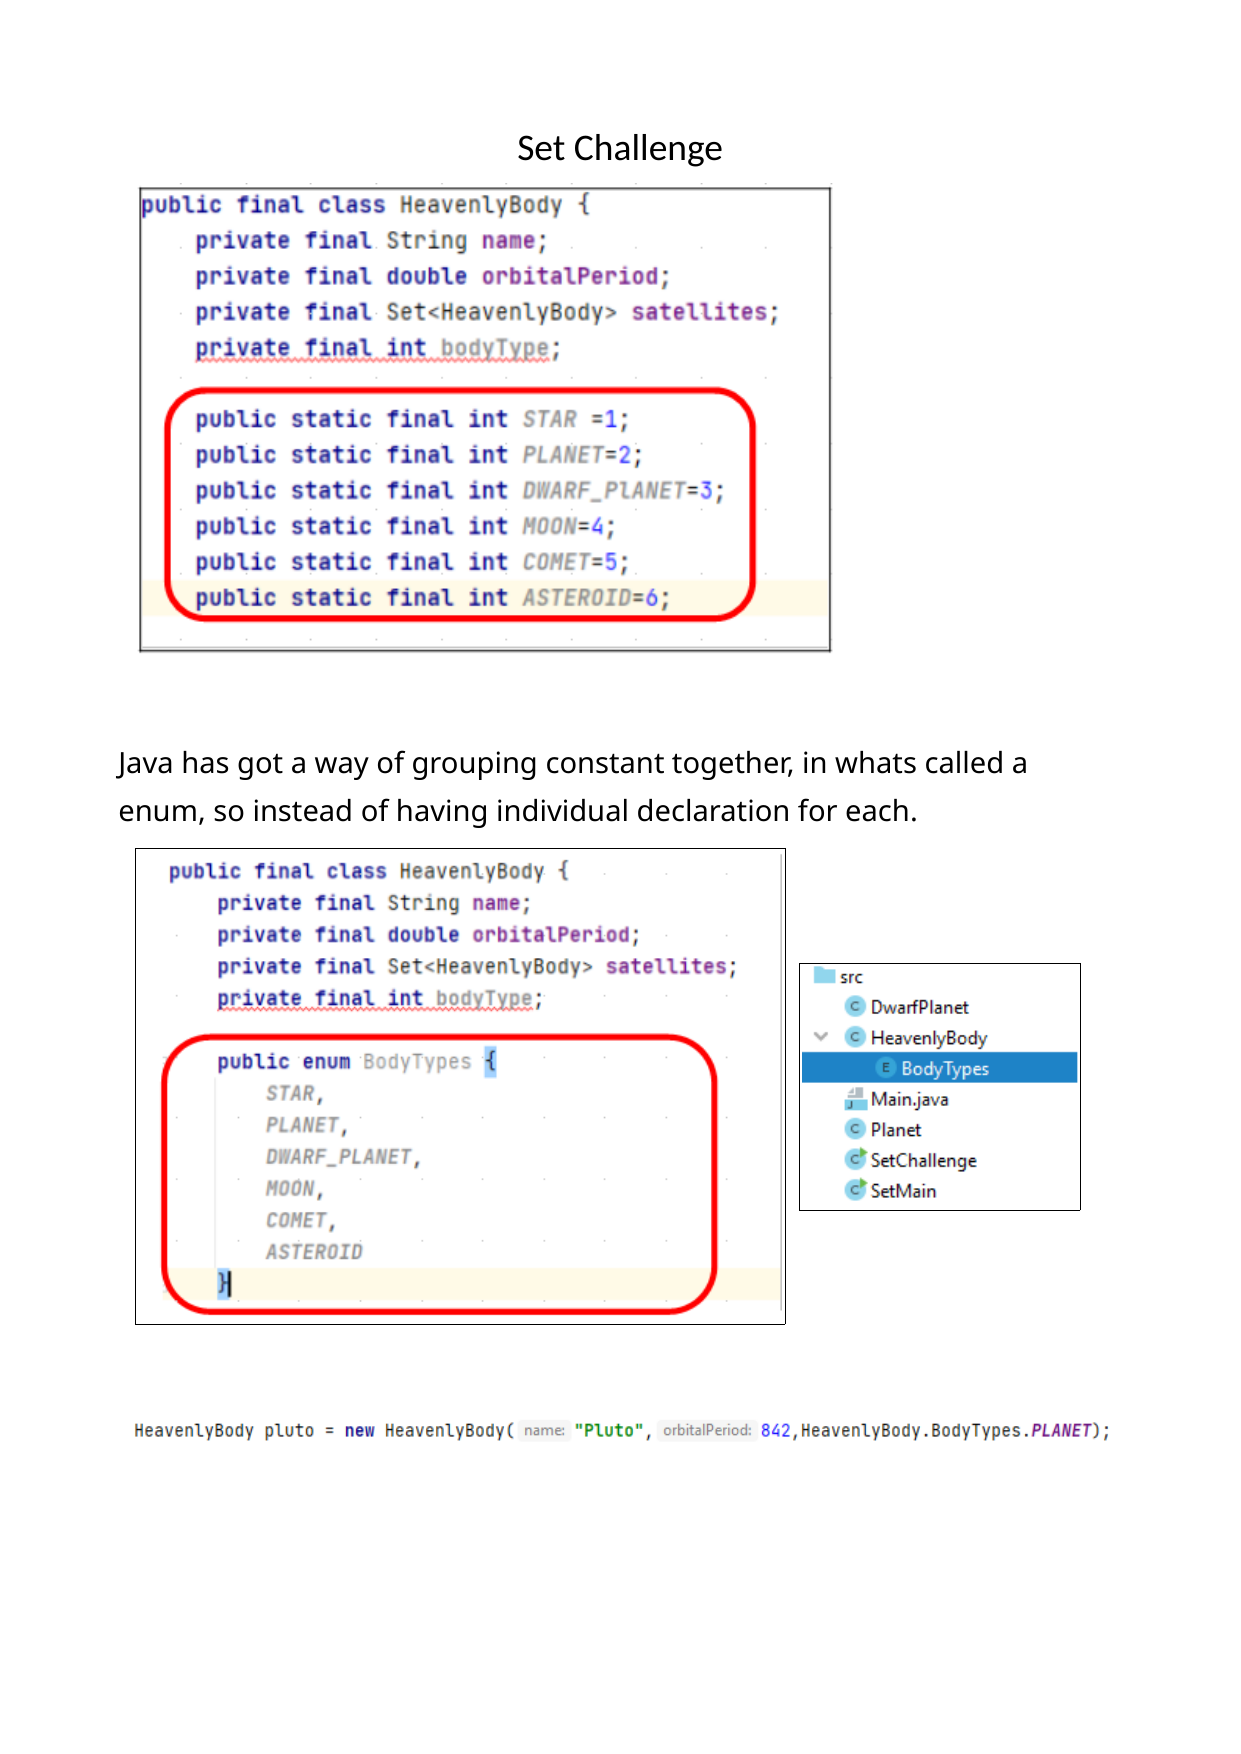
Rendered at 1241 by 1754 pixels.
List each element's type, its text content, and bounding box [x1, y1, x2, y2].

picture [138, 851, 782, 1321]
picture [802, 965, 1078, 1207]
picture [118, 1411, 1123, 1447]
text Java has got a way of grouping constant together, in whats called a enum, so instead of having individual declaration for each. [118, 742, 1122, 830]
subtitle Set Challenge [118, 124, 1122, 170]
picture [135, 183, 845, 661]
